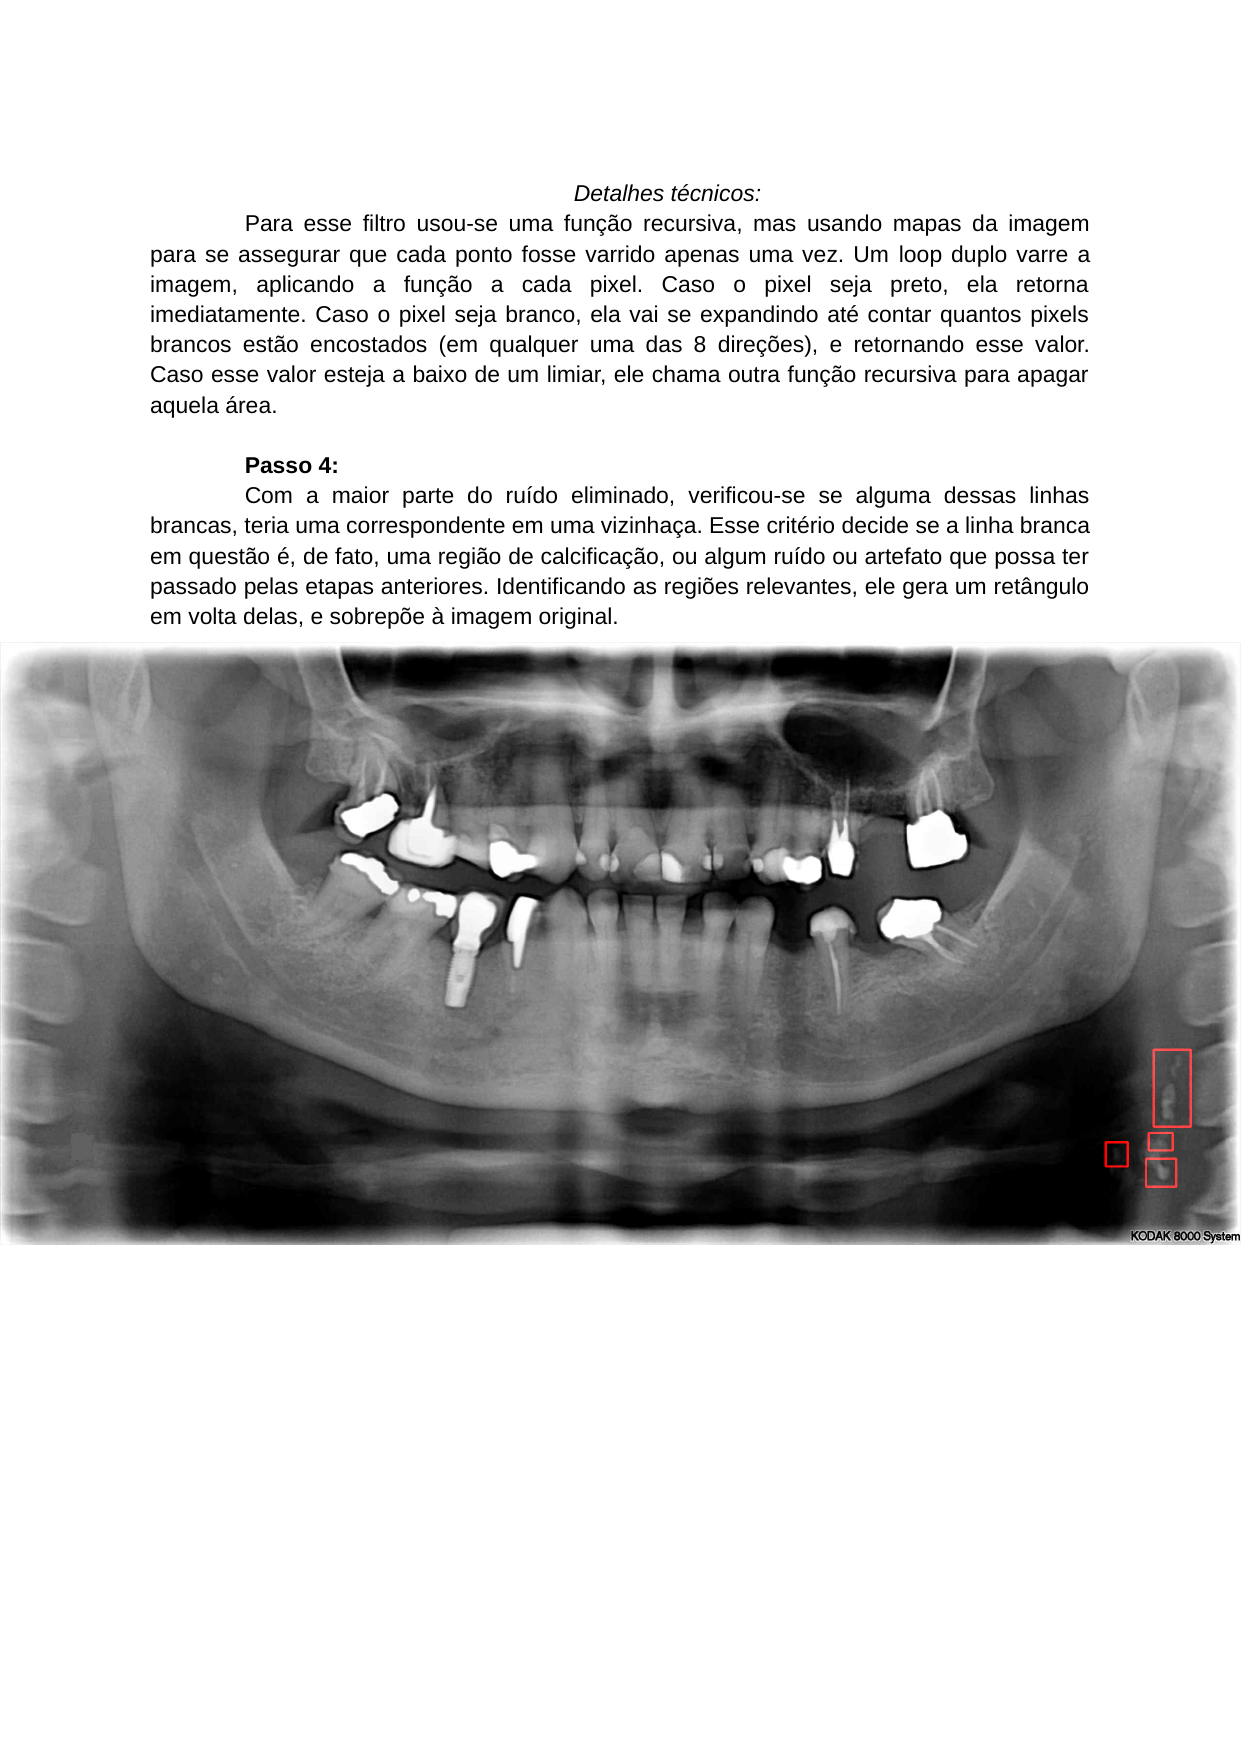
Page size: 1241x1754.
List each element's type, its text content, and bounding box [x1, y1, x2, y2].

picture [0, 642, 1241, 1245]
text Para esse filtro usou-se uma função recursiva, mas usando mapas da imagem para se assegurar que cada ponto fosse varrido apenas uma vez. Um loop duplo varre a imagem, aplicando a função a cada pixel. Caso o pixel seja preto, ela retorna imediatamente. Caso o pixel seja branco, ela vai se expandindo até contar quantos pixels brancos estão encostados (em qualquer uma das 8 direções), e retornando esse valor. Caso esse valor esteja a baixo de um limiar, ele chama outra função recursiva para apagar aquela área. [150, 210, 1090, 418]
text Passo 4: [150, 452, 1090, 478]
text Detalhes técnicos: [150, 180, 1090, 207]
text Com a maior parte do ruído eliminado, verificou-se se alguma dessas linhas brancas, teria uma correspondente em uma vizinhaça. Esse critério decide se a linha branca em questão é, de fato, uma região de calcificação, ou algum ruído ou artefato que possa ter passado pelas etapas anteriores. Identificando as regiões relevantes, ele gera um retângulo em volta delas, e sobrepõe à imagem original. [150, 482, 1090, 629]
